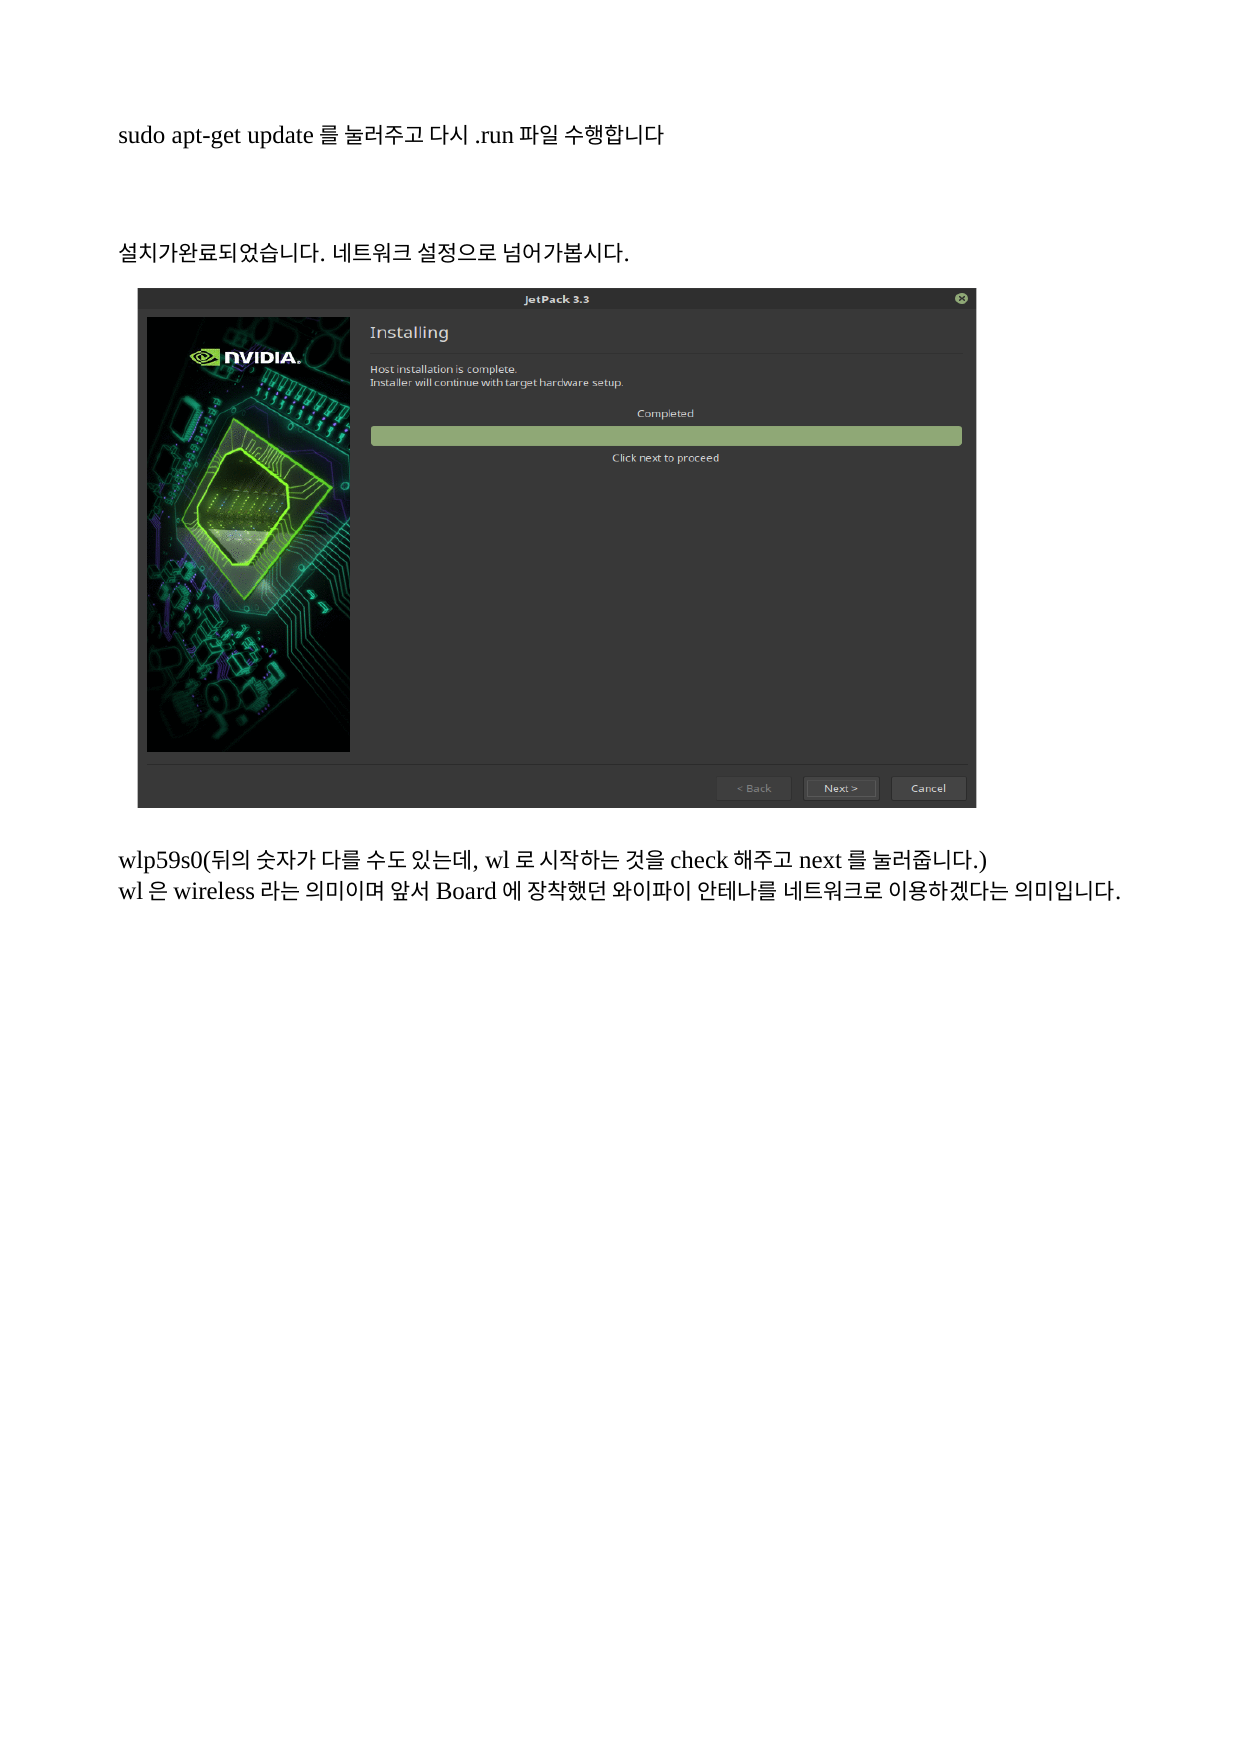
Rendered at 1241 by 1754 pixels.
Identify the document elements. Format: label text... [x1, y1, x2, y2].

picture [137, 288, 977, 808]
text wl은 wireless라는 의미이며 앞서 Board에 장착했던 와이파이 안테나를 네트워크로 이용하겠다는 의미입니다. [118, 874, 1122, 906]
text wlp59s0(뒤의 숫자가 다를 수도 있는데, wl로 시작하는 것을 check해주고 next를 눌러줍니다.) [118, 843, 1122, 874]
text 설치가완료되었습니다. 네트워크 설정으로 넘어가봅시다. [118, 236, 1122, 268]
text sudo apt-get update를 눌러주고 다시 .run파일 수행합니다 [118, 118, 1122, 150]
